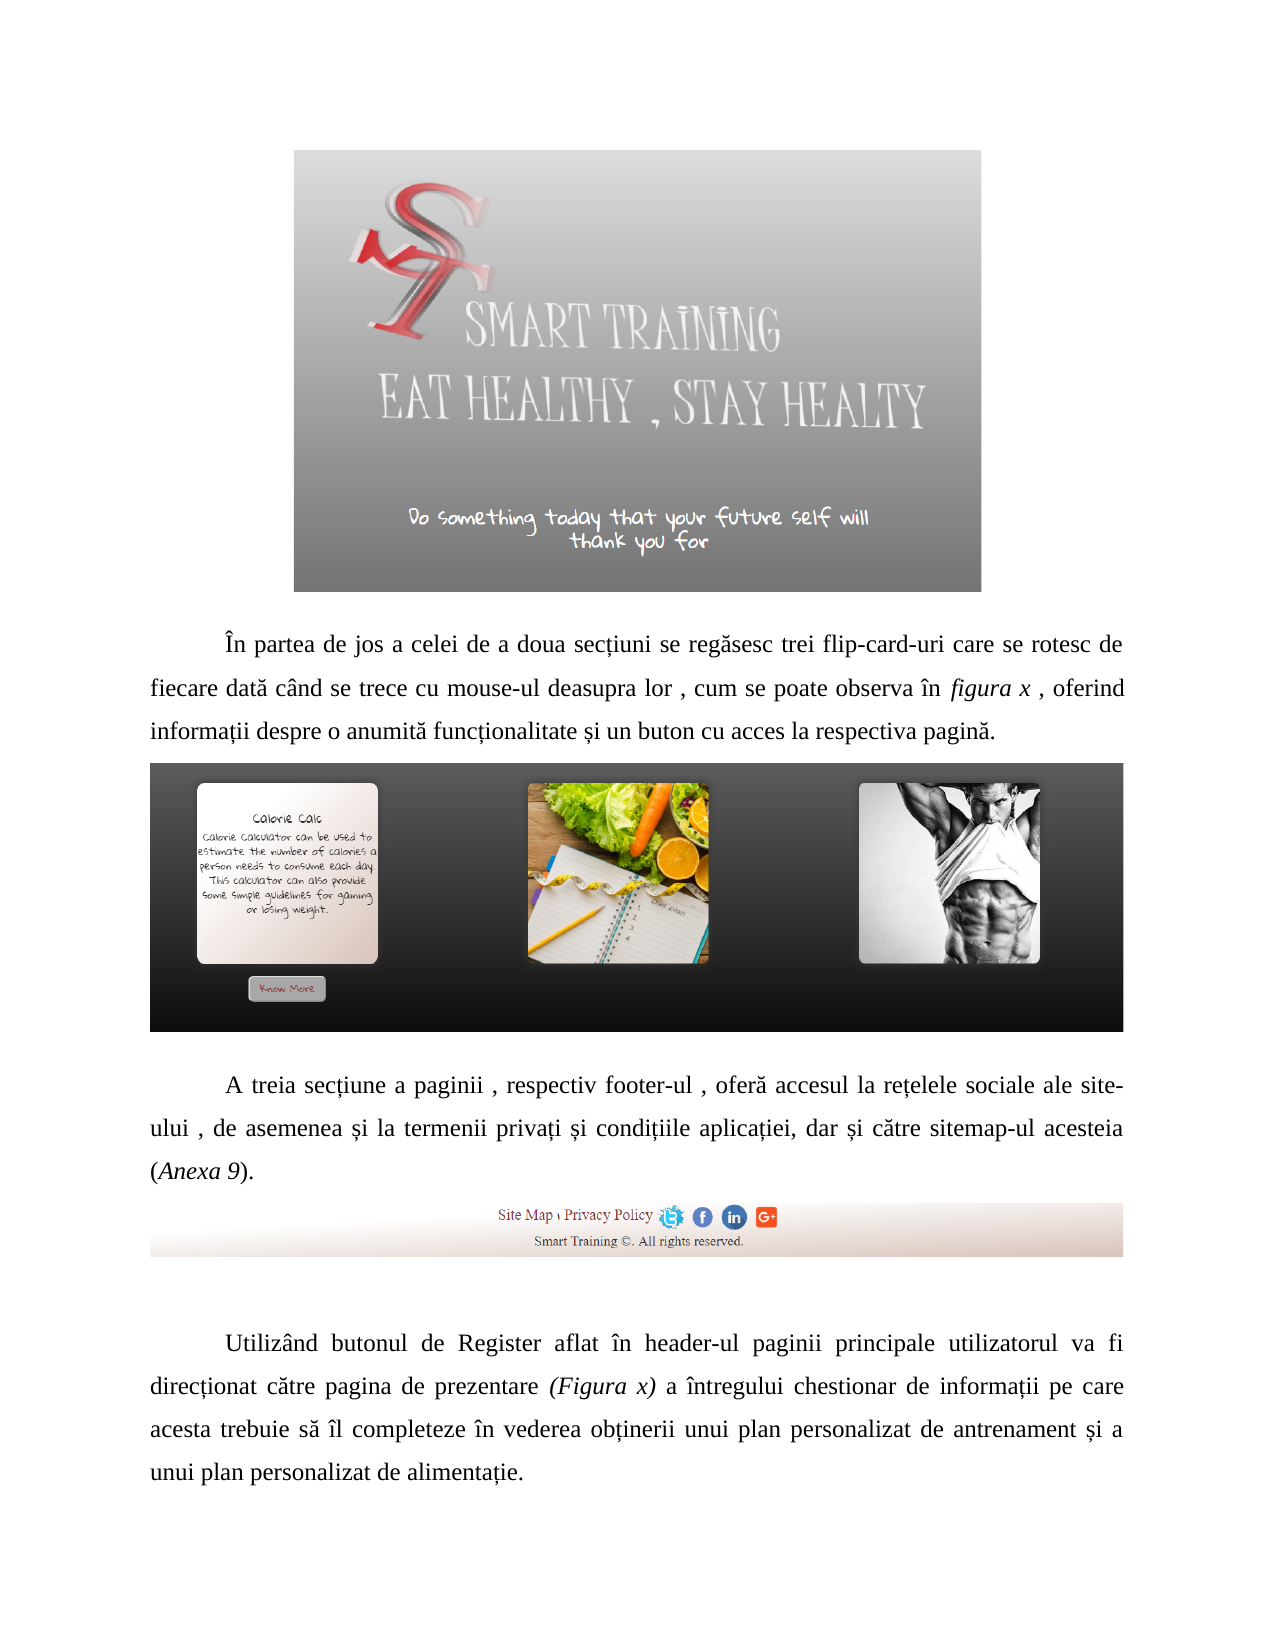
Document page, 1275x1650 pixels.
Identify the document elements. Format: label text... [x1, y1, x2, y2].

picture [150, 1203, 1124, 1257]
text A treia secțiune a paginii , respectiv footer-ul , oferă accesul la rețelele sociale ale site-ului , de asemenea și la termenii privați și condițiile aplicației, dar și către sitemap-ul acesteia (Anexa 9). [150, 1070, 1125, 1185]
picture [150, 763, 1124, 1032]
text În partea de jos a celei de a doua secțiuni se regăsesc trei flip-card-uri care se rotesc de fiecare dată când se trece cu mouse-ul deasupra lor , cum se poate observa în figura x , oferind informații despre o anumită funcționalitate și un buton cu acces la respectiva pagină. [150, 629, 1125, 744]
text Utilizând butonul de Register aflat în header-ul paginii principale utilizatorul va fi direcționat către pagina de prezentare (Figura x) a întregului chestionar de informații pe care acesta trebuie să îl completeze în vederea obținerii unui plan personalizat de antrenament și a unui plan personalizat de alimentație. [150, 1328, 1125, 1486]
picture [293, 150, 982, 592]
